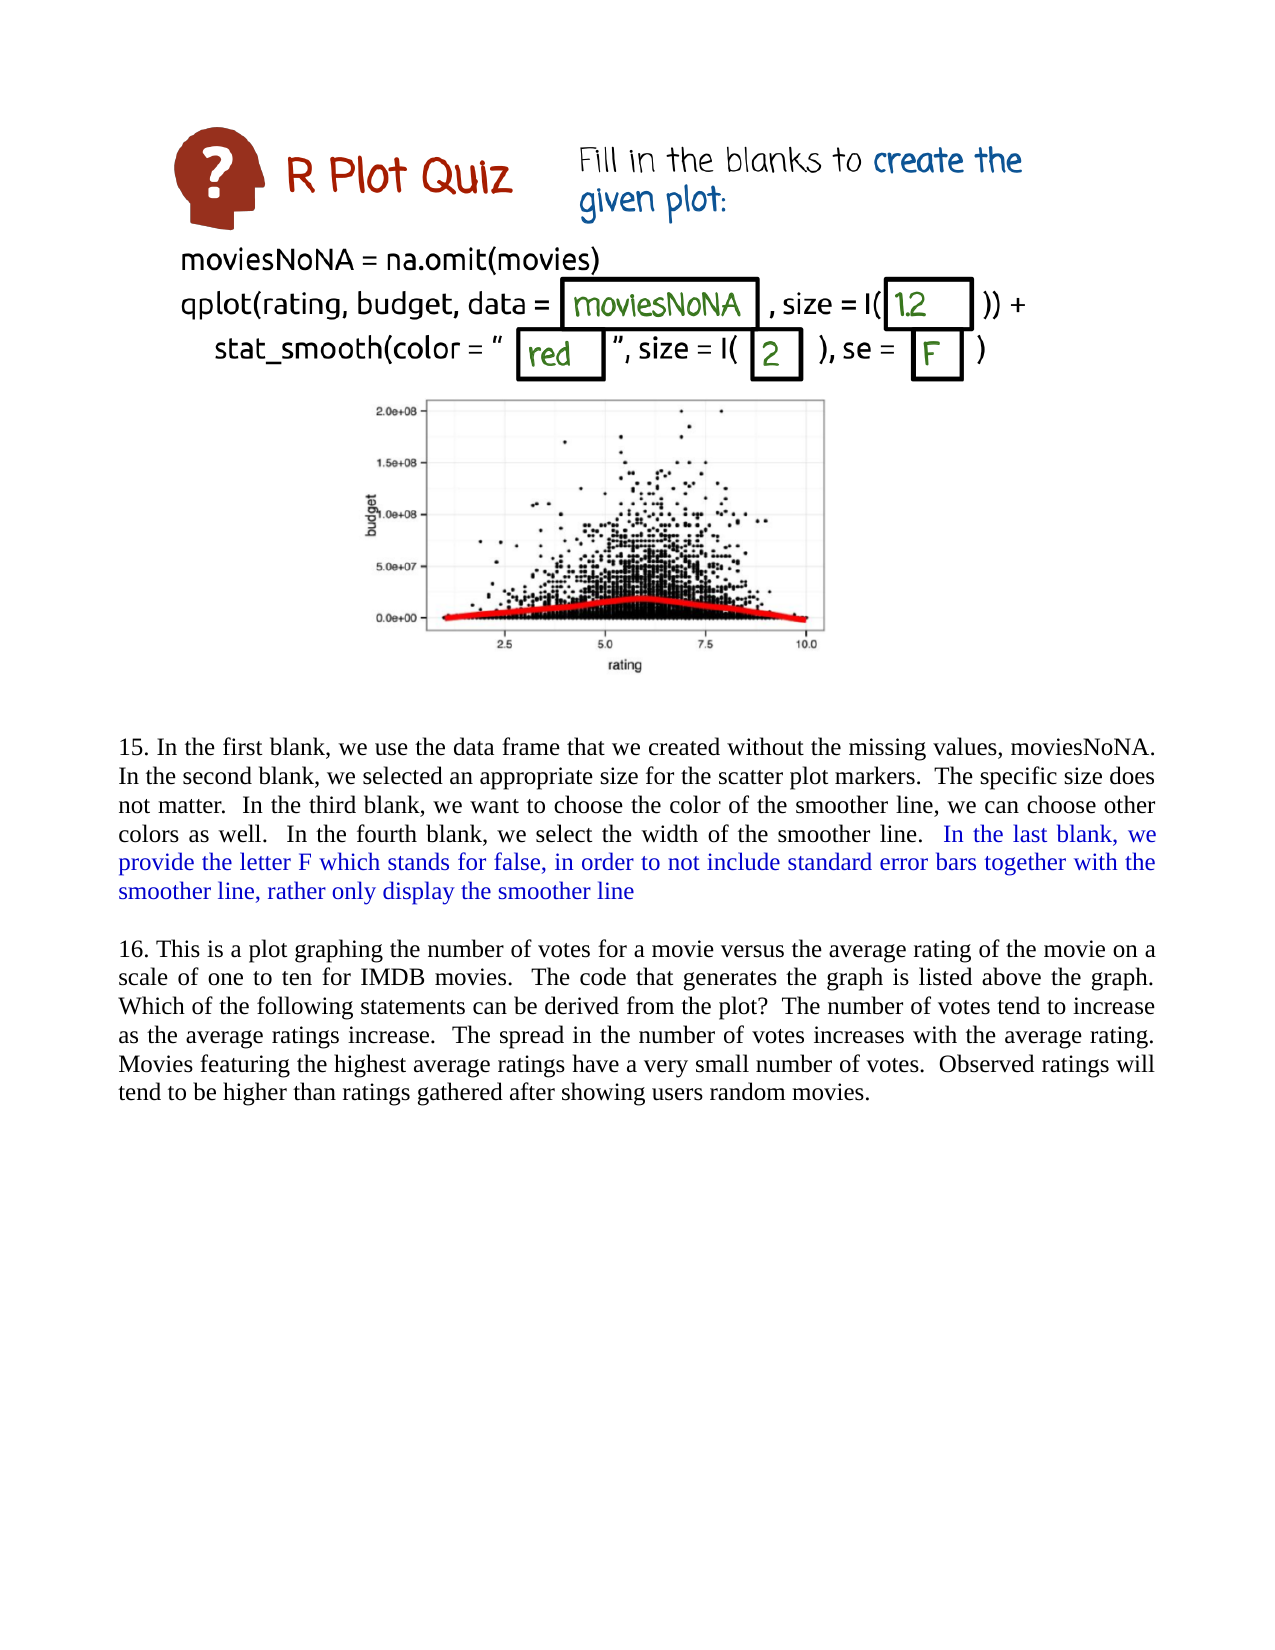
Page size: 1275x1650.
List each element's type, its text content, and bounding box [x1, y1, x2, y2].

text 16. This is a plot graphing the number of votes for a movie versus the average rating of the movie on a scale of one to ten for IMDB movies. The code that generates the graph is listed above the graph. Which of the following statements can be derived from the plot? The number of votes tend to increase as the average ratings increase. The spread in the number of votes increases with the average rating. Movies featuring the highest average ratings have a very small number of votes. Observed ratings will tend to be higher than ratings gathered after showing users random movies. [118, 934, 1157, 1106]
text 15. In the first blank, we use the data frame that we created without the missing values, moviesNoNA. In the second blank, we selected an appropriate size for the scatter plot markers. The specific size does not matter. In the third blank, we want to choose the color of the smoother line, we can choose other colors as well. In the fourth blank, we select the width of the smoother line. In the last blank, we provide the letter F which stands for false, in order to not include standard error bars together with the smoother line, rather only display the smoother line [118, 732, 1157, 905]
picture [118, 118, 1157, 675]
